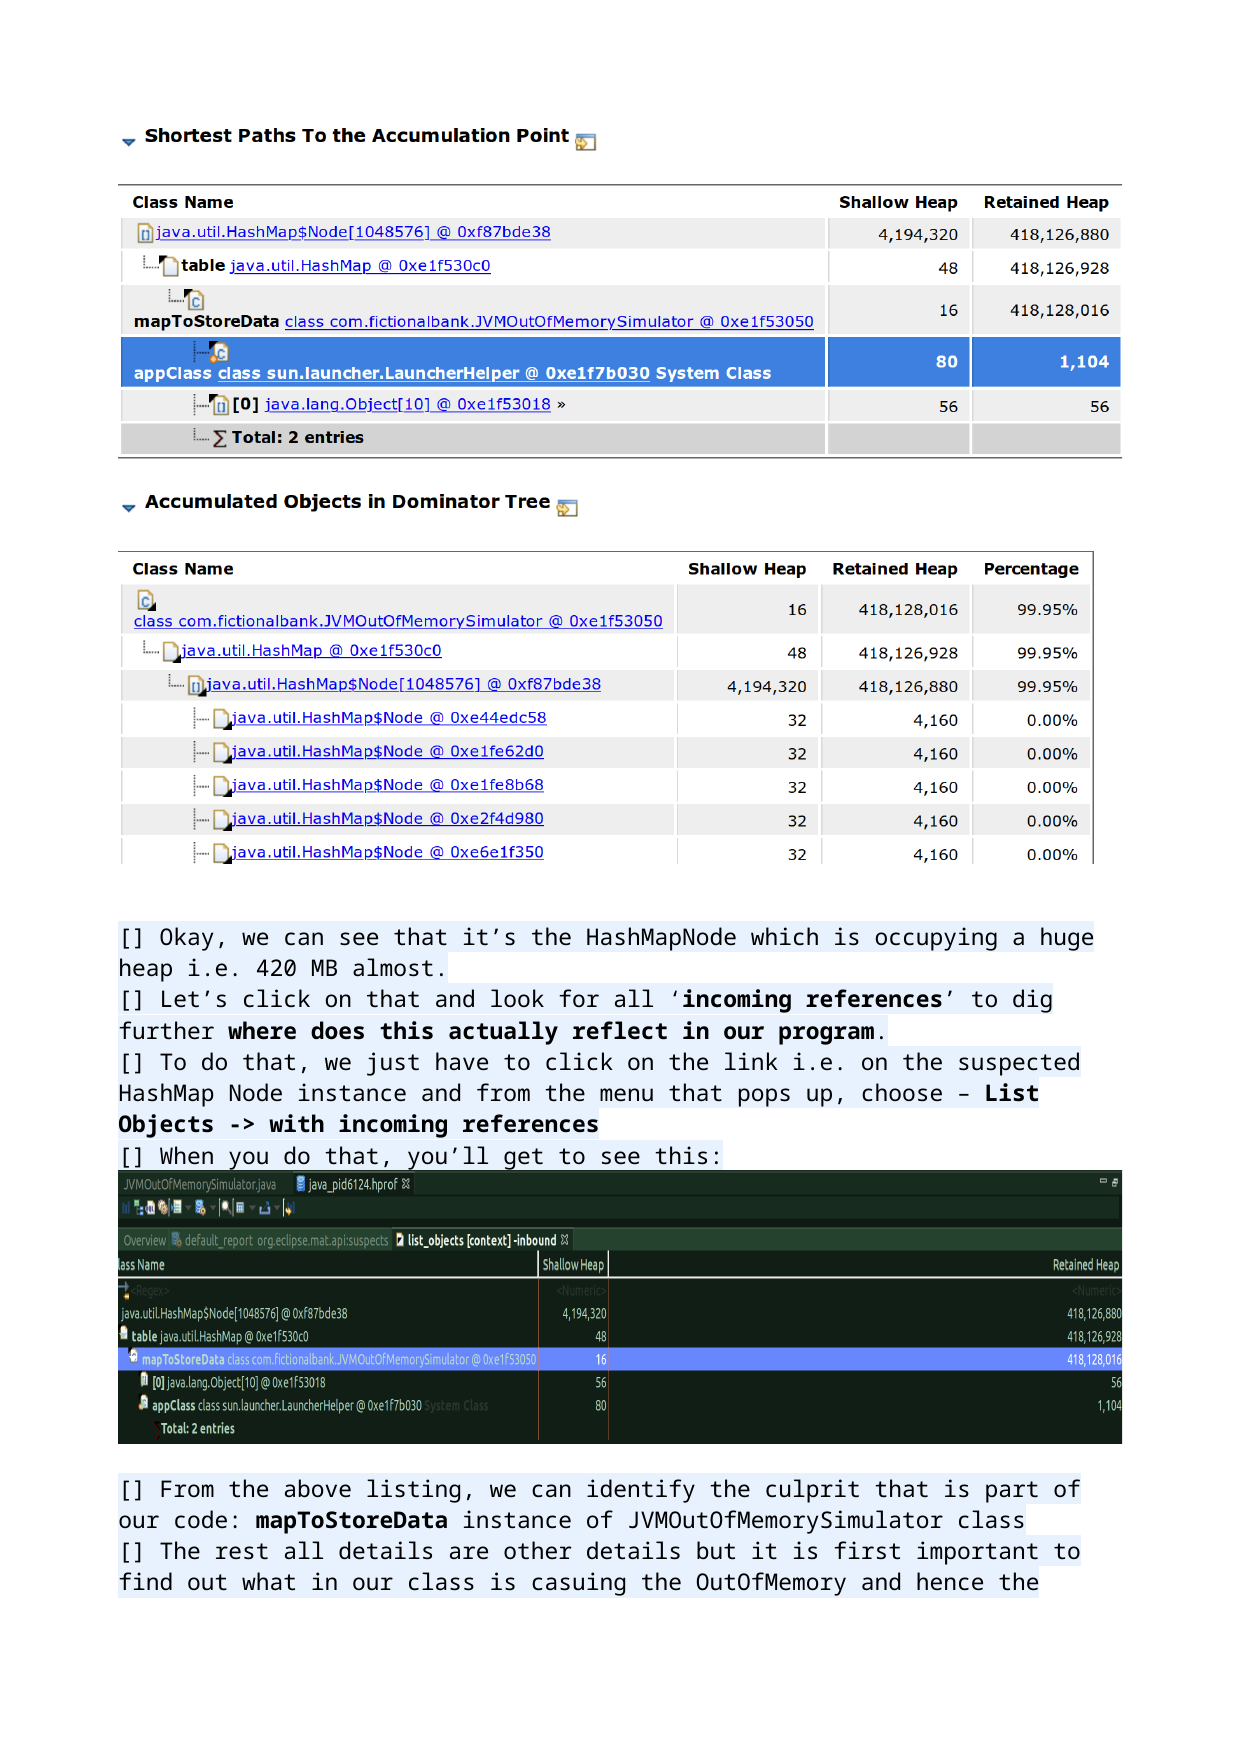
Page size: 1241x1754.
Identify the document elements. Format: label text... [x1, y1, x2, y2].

text [] To do that, we just have to click on the link i.e. on the suspected HashMap Node instance and from the menu that pops up, choose – List Objects -> with incoming references [118, 1046, 1122, 1139]
picture [118, 118, 1123, 864]
text [] Okay, we can see that it’s the HashMapNode which is occupying a huge heap i.e. 420 MB almost. [118, 921, 1122, 983]
text [] The rest all details are other details but it is first important to find out what in our class is casuing the OutOfMemory and hence the [118, 1535, 1122, 1598]
text [] Let’s click on that and look for all ‘incoming references’ to dig further where does this actually reflect in our program. [118, 983, 1122, 1046]
text [] When you do that, you’ll get to see this: [118, 1139, 1122, 1170]
text [] From the above listing, we can identify the culprit that is part of our code: mapToStoreData instance of JVMOutOfMemorySimulator class [118, 1473, 1122, 1535]
picture [118, 1170, 1123, 1444]
